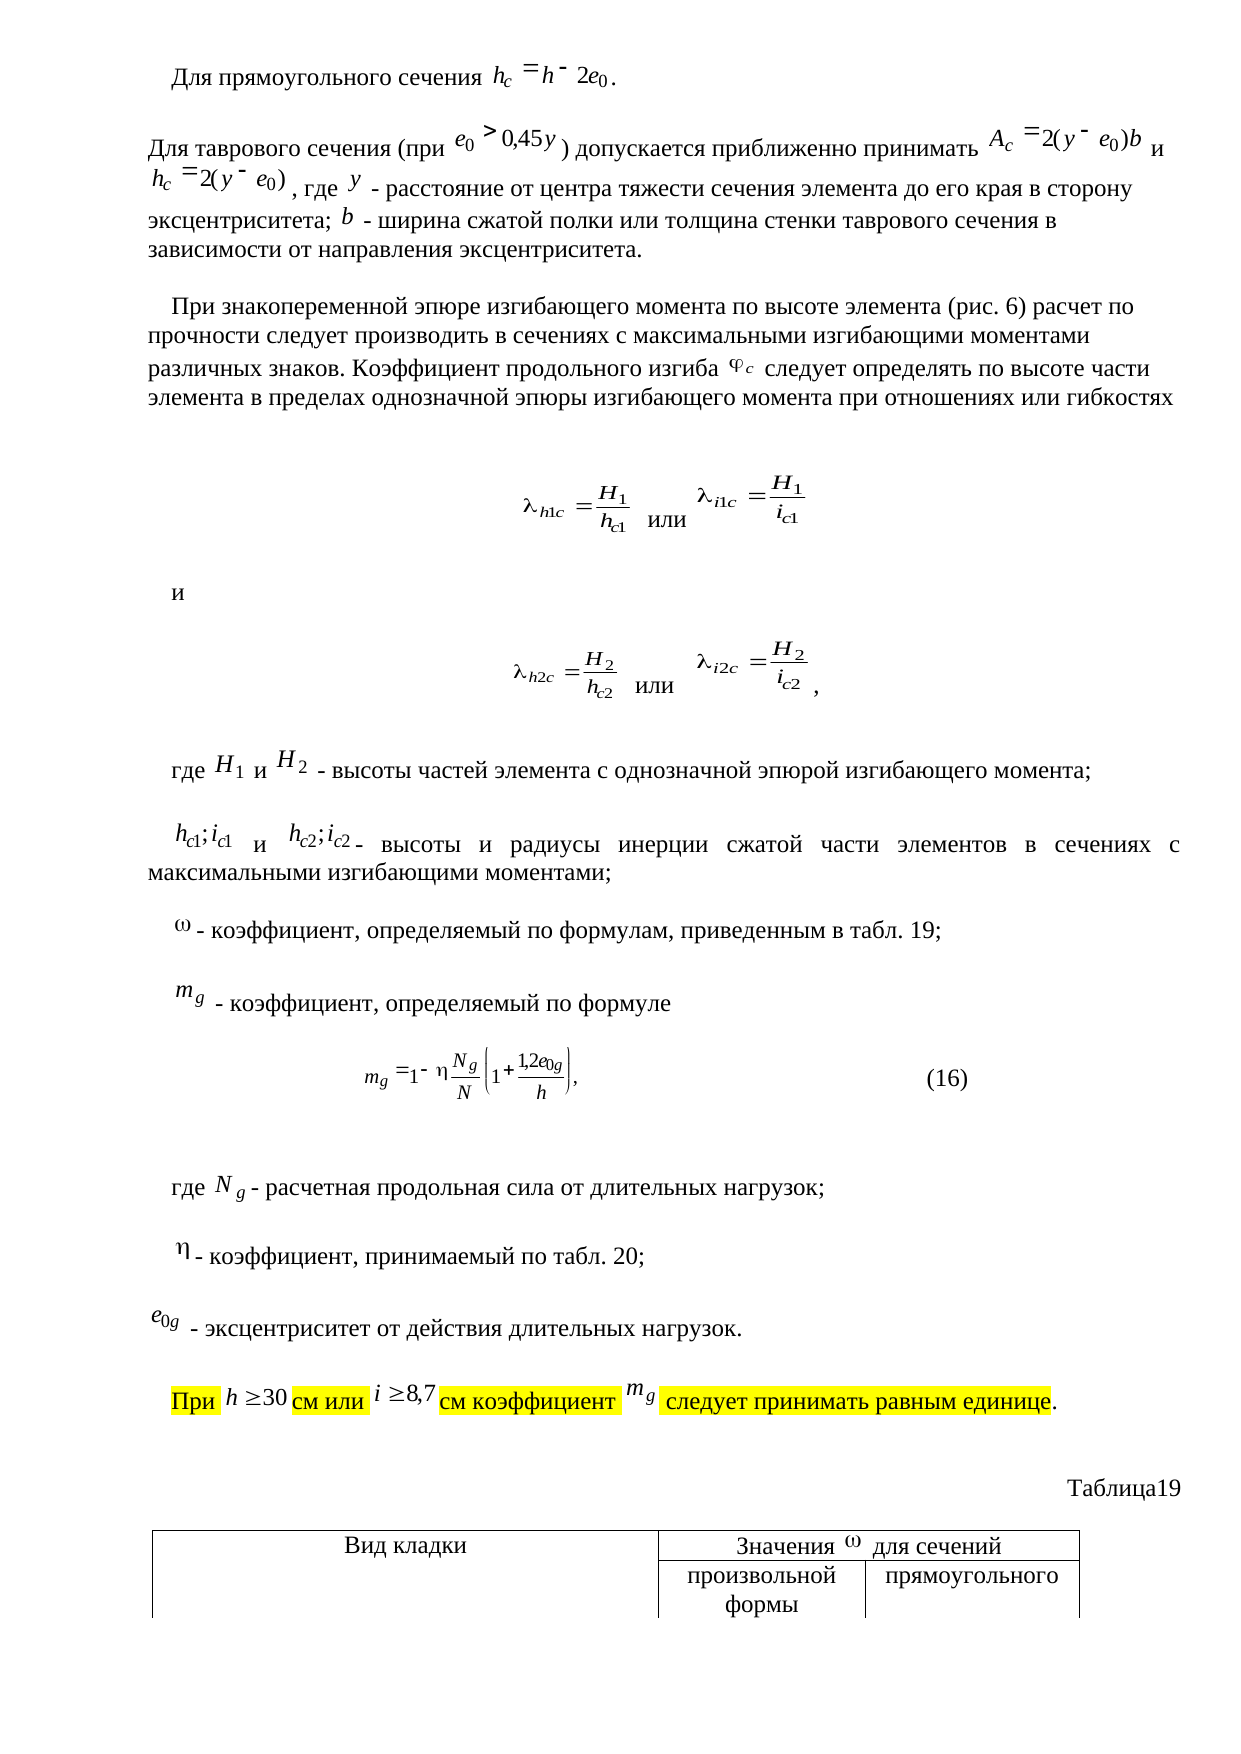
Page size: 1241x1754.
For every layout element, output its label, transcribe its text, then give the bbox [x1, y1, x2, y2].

table_cell произвольной формы [659, 1561, 865, 1617]
table_cell прямоугольного [866, 1561, 1079, 1617]
text или , [148, 634, 1181, 713]
text - эксцентриситет от действия длительных нагрузок. [148, 1299, 1181, 1342]
text (16) [148, 1046, 1181, 1110]
text где - расчетная продольная сила от длительных нагрузок; [148, 1167, 1181, 1206]
text При см или cм коэффициент следует принимать равным единице. [148, 1371, 1181, 1415]
text - коэффициент, определяемый по формулам, приведенным в табл. 19; [148, 915, 1181, 944]
table_header #G0Вид кладки [153, 1531, 658, 1559]
text Таблица19 [148, 1473, 1181, 1501]
table_header Значения для сечений [659, 1531, 1079, 1559]
text и [148, 577, 1181, 605]
text - коэффициент, принимаемый по табл. 20; [148, 1235, 1181, 1270]
text Для таврового сечения (при ) допускается приближенно принимать и , где - расстояние от центра тяжести сечения элемента до его края в сторону эксцентриситета; - ширина сжатой полки или толщина стенки таврового сечения в зависимости от направления эксцентриситета. [148, 122, 1181, 262]
table_cell [153, 1560, 658, 1617]
text При знакопеременной эпюре изгибающего момента по высоте элемента (рис. 6) расчет по прочности следует производить в сечениях с максимальными изгибающими моментами различных знаков. Коэффициент продольного изгиба следует определять по высоте части элемента в пределах однозначной эпюры изгибающего момента при отношениях или гибкостях [148, 291, 1181, 411]
text и - высоты и радиусы инерции сжатой части элементов в сечениях с максимальными изгибающими моментами; [148, 816, 1181, 886]
text или [148, 468, 1181, 548]
text - коэффициент, определяемый по формуле [148, 972, 1181, 1017]
text где и - высоты частей элемента с однозначной эпюрой изгибающего момента; [148, 742, 1181, 787]
text Для прямоугольного сечения . [148, 59, 1181, 93]
